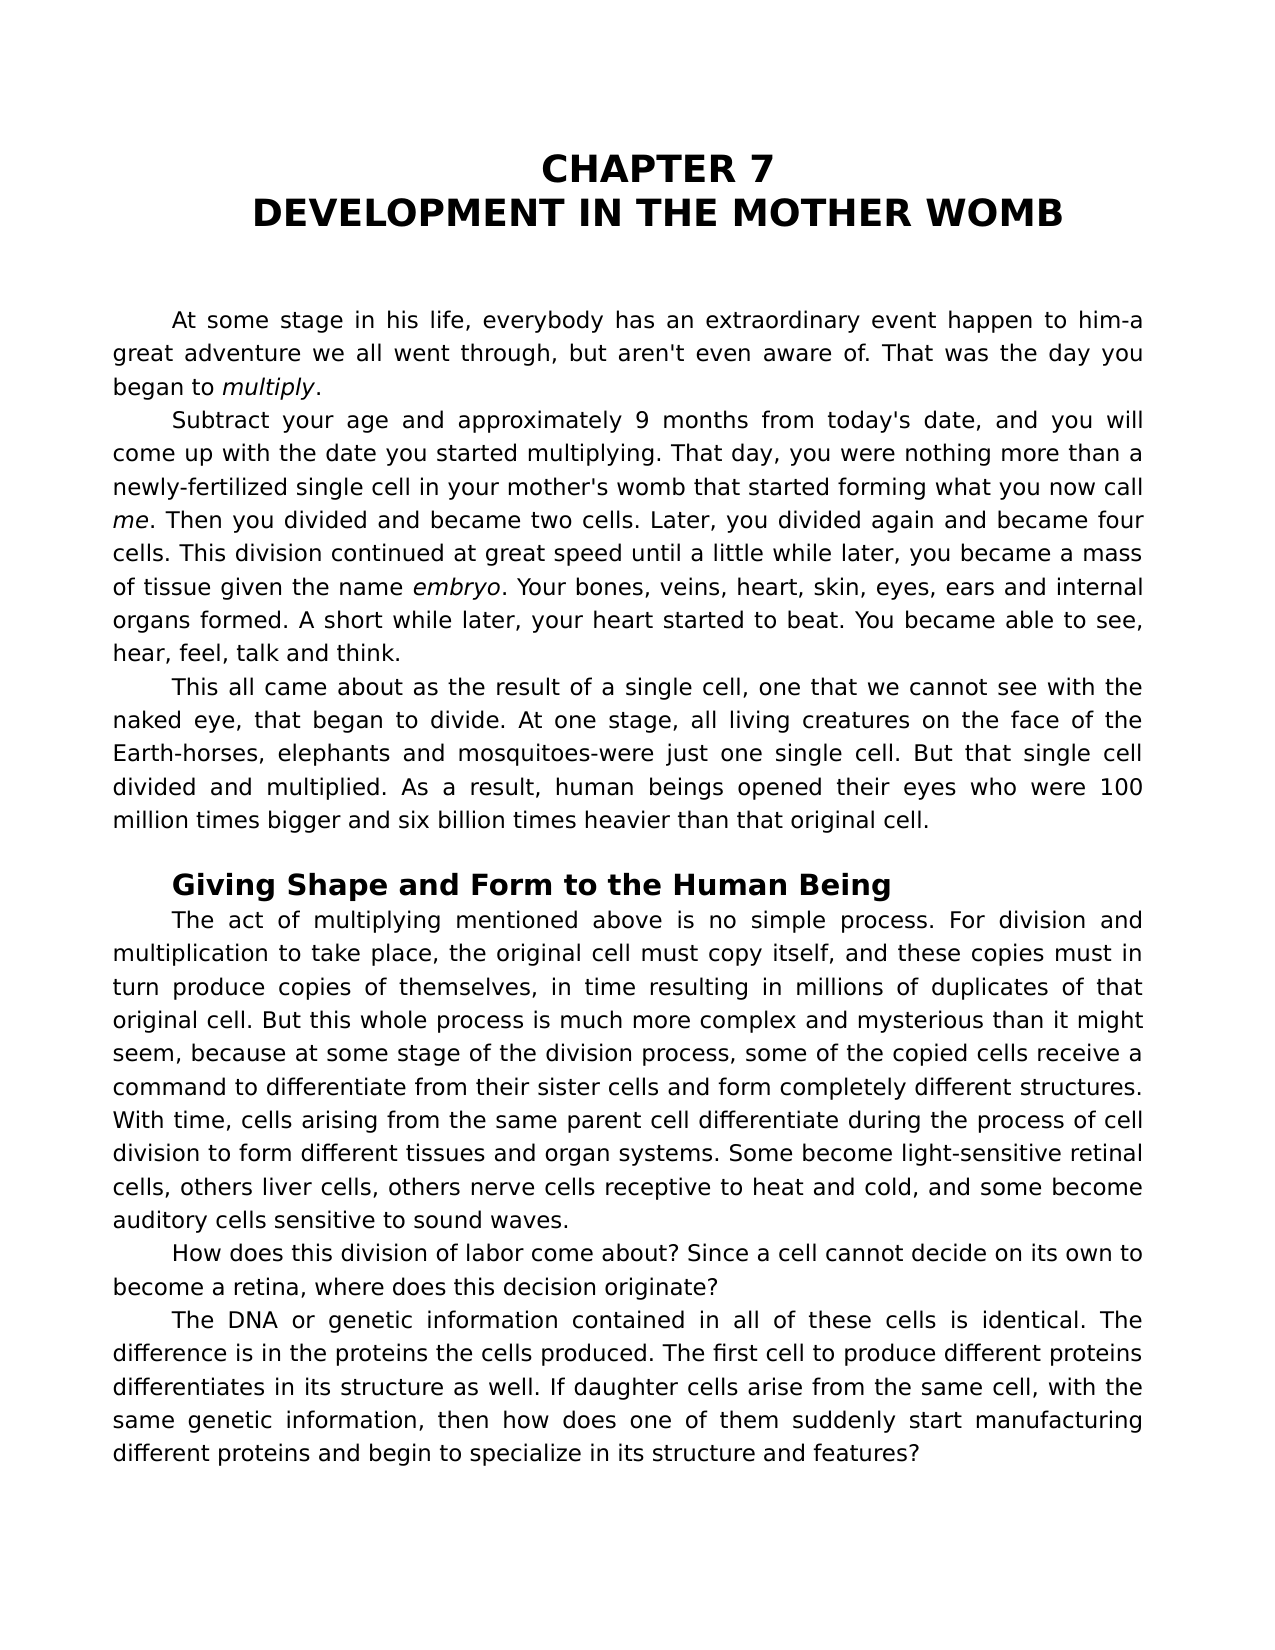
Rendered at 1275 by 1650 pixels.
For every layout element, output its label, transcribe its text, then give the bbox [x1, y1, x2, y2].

text At some stage in his life, everybody has an extraordinary event happen to him-a great adventure we all went through, but aren't even aware of. That was the day you began to multiply. [112, 302, 1145, 402]
text The DNA or genetic information contained in all of these cells is identical. The difference is in the proteins the cells produced. The first cell to produce different proteins differentiates in its structure as well. If daughter cells arise from the same cell, with the same genetic information, then how does one of them suddenly start manufacturing different proteins and begin to specialize in its structure and features? [112, 1302, 1145, 1468]
text CHAPTER 7 [112, 148, 1145, 191]
text Subtract your age and approximately 9 months from today's date, and you will come up with the date you started multiplying. That day, you were nothing more than a newly-fertilized single cell in your mother's womb that started forming what you now call me. Then you divided and became two cells. Later, you divided again and became four cells. This division continued at great speed until a little while later, you became a mass of tissue given the name embryo. Your bones, veins, heart, skin, eyes, ears and internal organs formed. A short while later, your heart started to beat. You became able to see, hear, feel, talk and think. [112, 402, 1145, 668]
text This all came about as the result of a single cell, one that we cannot see with the naked eye, that began to divide. At one stage, all living creatures on the face of the Earth-horses, elephants and mosquitoes-were just one single cell. But that single cell divided and multiplied. As a result, human beings opened their eyes who were 100 million times bigger and six billion times heavier than that original cell. [112, 668, 1145, 835]
text Giving Shape and Form to the Human Being [112, 868, 1145, 902]
text How does this division of labor come about? Since a cell cannot decide on its own to become a retina, where does this decision originate? [112, 1235, 1145, 1302]
text DEVELOPMENT IN THE MOTHER WOMB [112, 191, 1145, 235]
text The act of multiplying mentioned above is no simple process. For division and multiplication to take place, the original cell must copy itself, and these copies must in turn produce copies of themselves, in time resulting in millions of duplicates of that original cell. But this whole process is much more complex and mysterious than it might seem, because at some stage of the division process, some of the copied cells receive a command to differentiate from their sister cells and form completely different structures. With time, cells arising from the same parent cell differentiate during the process of cell division to form different tissues and organ systems. Some become light-sensitive retinal cells, others liver cells, others nerve cells receptive to heat and cold, and some become auditory cells sensitive to sound waves. [112, 902, 1145, 1235]
